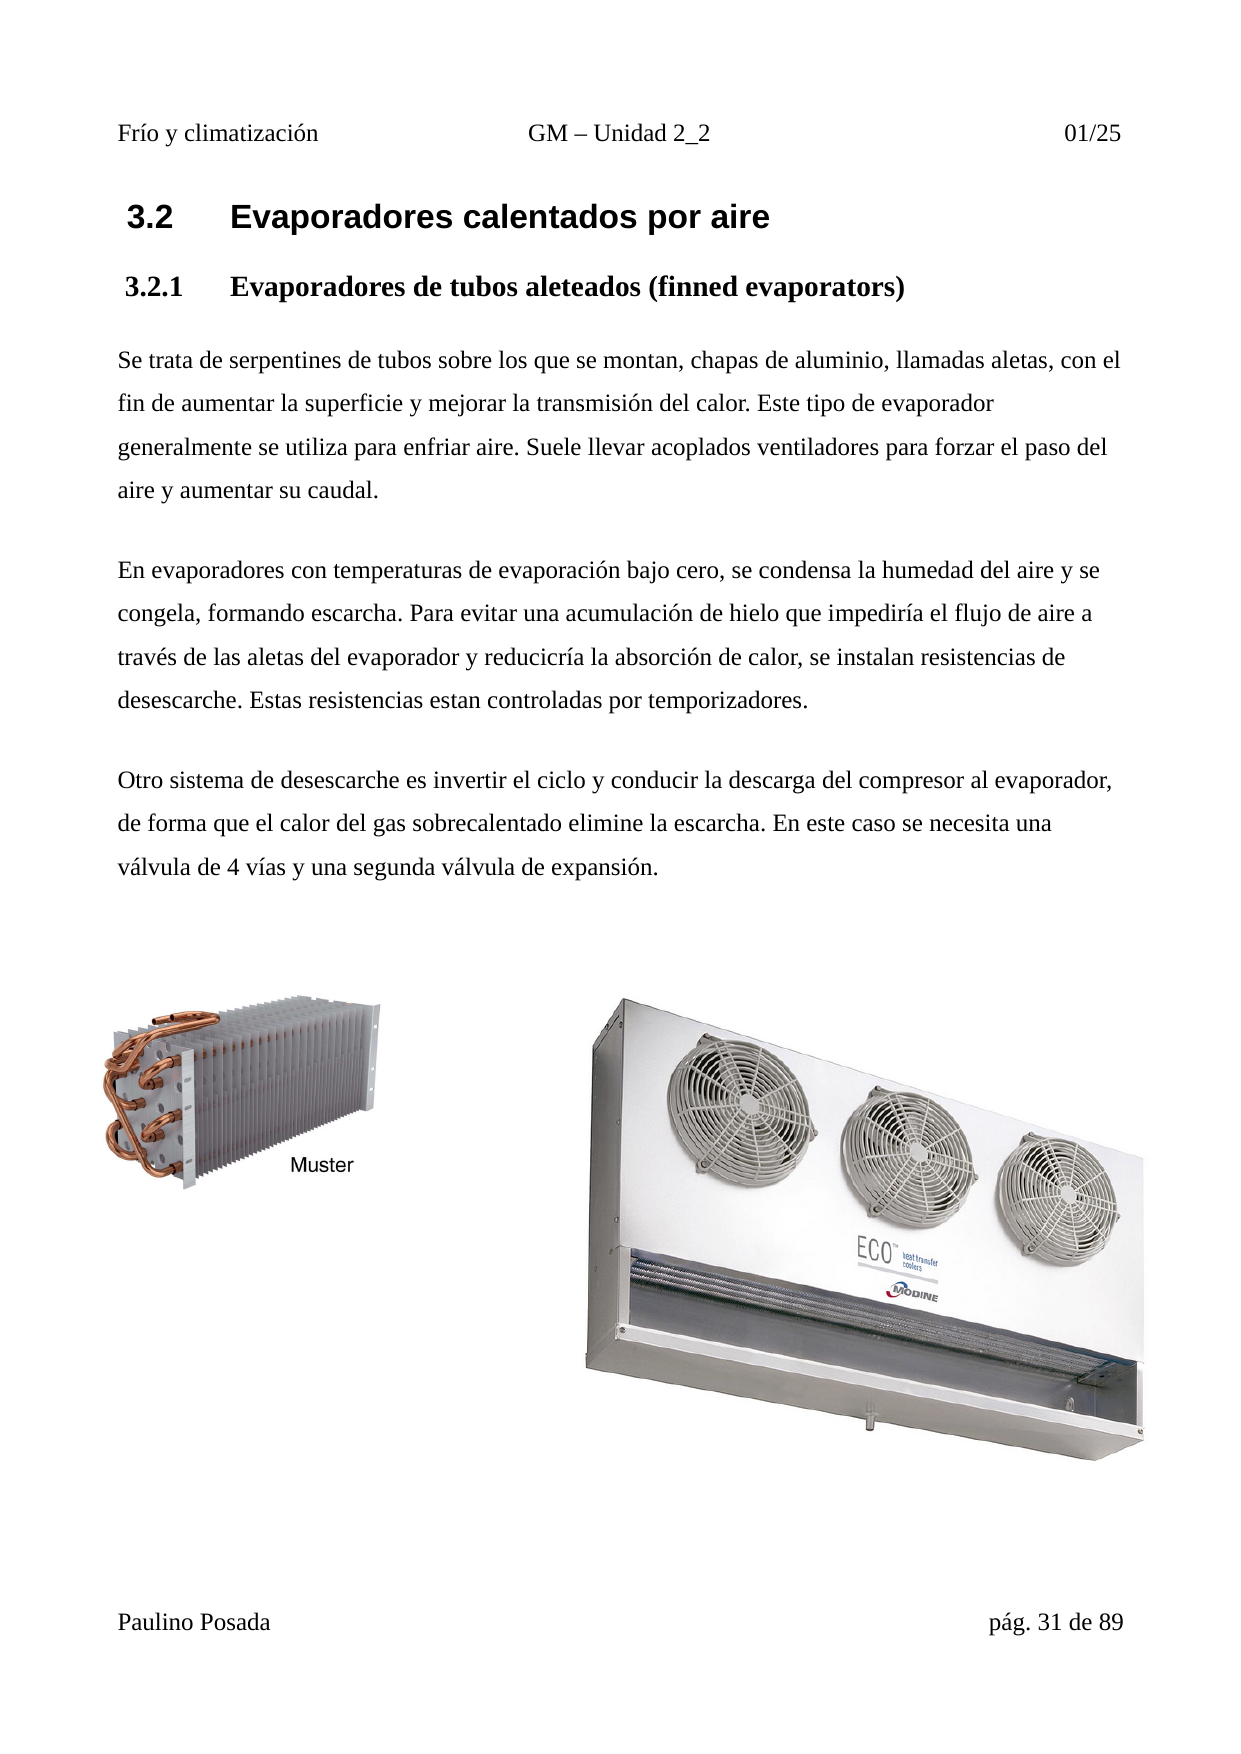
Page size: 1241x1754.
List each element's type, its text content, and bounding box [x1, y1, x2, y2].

text Se trata de serpentines de tubos sobre los que se montan, chapas de aluminio, llamadas aletas, con el fin de aumentar la superficie y mejorar la transmisión del calor. Este tipo de evaporador generalmente se utiliza para enfriar aire. Suele llevar acoplados ventiladores para forzar el paso del aire y aumentar su caudal. [117, 345, 1123, 503]
text En evaporadores con temperaturas de evaporación bajo cero, se condensa la humedad del aire y se congela, formando escarcha. Para evitar una acumulación de hielo que impediría el flujo de aire a través de las aletas del evaporador y reducicría la absorción de calor, se instalan resistencias de desescarche. Estas resistencias estan controladas por temporizadores. [117, 555, 1123, 713]
subtitle Evaporadores calentados por aire [117, 197, 1123, 236]
subtitle Evaporadores de tubos aleteados (finned evaporators) [117, 269, 1123, 303]
picture [563, 986, 1155, 1503]
picture [93, 943, 389, 1239]
text Otro sistema de desescarche es invertir el ciclo y conducir la descarga del compresor al evaporador, de forma que el calor del gas sobrecalentado elimine la escarcha. En este caso se necesita una válvula de 4 vías y una segunda válvula de expansión. [117, 765, 1123, 880]
